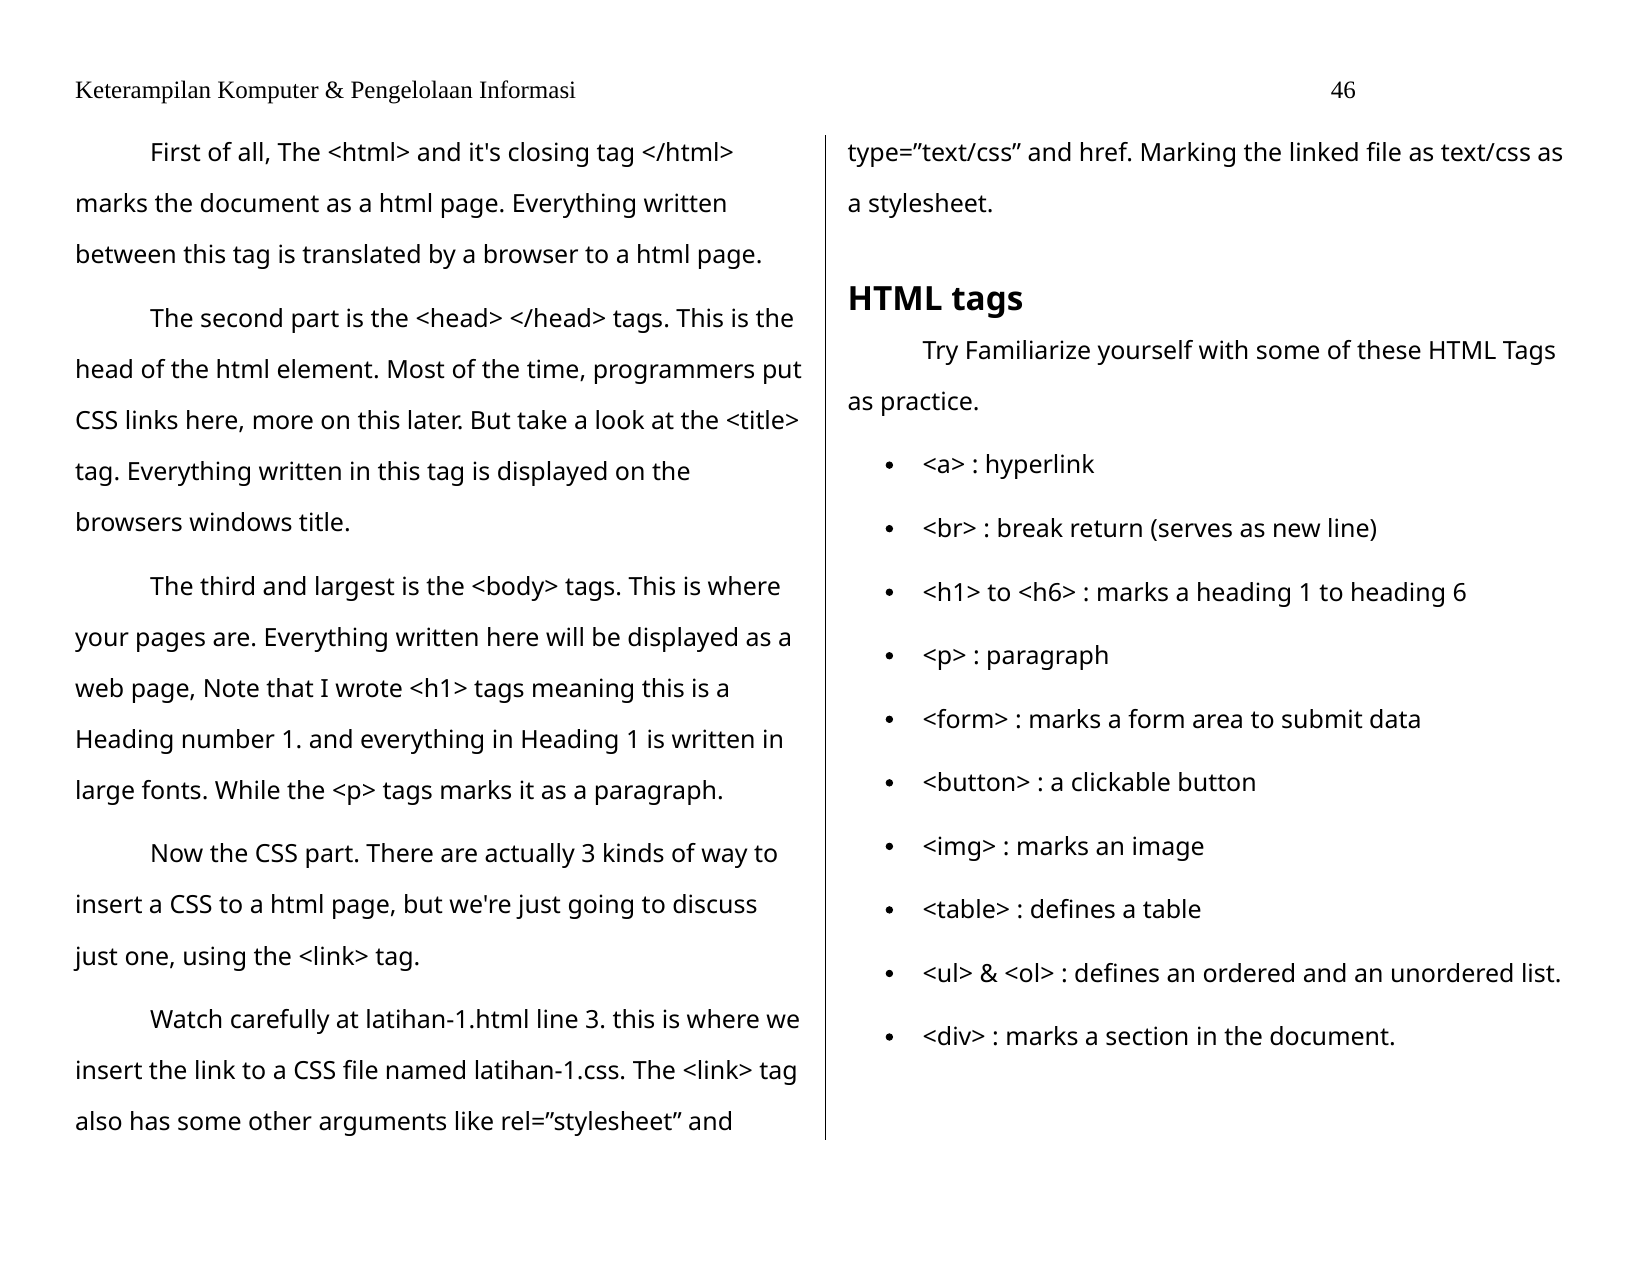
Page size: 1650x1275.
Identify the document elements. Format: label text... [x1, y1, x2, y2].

list <p> : paragraph [885, 638, 1575, 672]
list <table> : defines a table [885, 892, 1575, 926]
list <br> : break return (serves as new line) [885, 511, 1575, 545]
list <button> : a clickable button [885, 765, 1575, 799]
text Watch carefully at latihan-1.html line 3. this is where we insert the link to a CSS file named latihan-1.css. The <link> tag also has some other arguments like rel=”stylesheet” and [75, 1002, 802, 1138]
text First of all, The <html> and it's closing tag </html> marks the document as a html page. Everything written between this tag is translated by a browser to a html page. [75, 135, 802, 271]
text Try Familiarize yourself with some of these HTML Tags as practice. [847, 332, 1575, 418]
text The third and largest is the <body> tags. This is where your pages are. Everything written here will be displayed as a web page, Note that I wrote <h1> tags meaning this is a Heading number 1. and everything in Heading 1 is written in large fonts. While the <p> tags marks it as a paragraph. [75, 568, 802, 807]
text Now the CSS part. There are actually 3 kinds of way to insert a CSS to a html page, but we're just going to discuss just one, using the <link> tag. [75, 836, 802, 972]
list <h1> to <h6> : marks a heading 1 to heading 6 [885, 574, 1575, 608]
list <div> : marks a section in the document. [885, 1019, 1575, 1053]
subtitle HTML tags [847, 274, 1575, 320]
text The second part is the <head> </head> tags. This is the head of the html element. Most of the time, programmers put CSS links here, more on this later. But take a look at the <title> tag. Everything written in this tag is displayed on the browsers windows title. [75, 301, 802, 539]
list <img> : marks an image [885, 828, 1575, 862]
text type=”text/css” and href. Marking the linked file as text/css as a stylesheet. [847, 135, 1575, 220]
list <form> : marks a form area to submit data [885, 701, 1575, 735]
list <ul> & <ol> : defines an ordered and an unordered list. [885, 955, 1575, 989]
list <a> : hyperlink [885, 447, 1575, 481]
